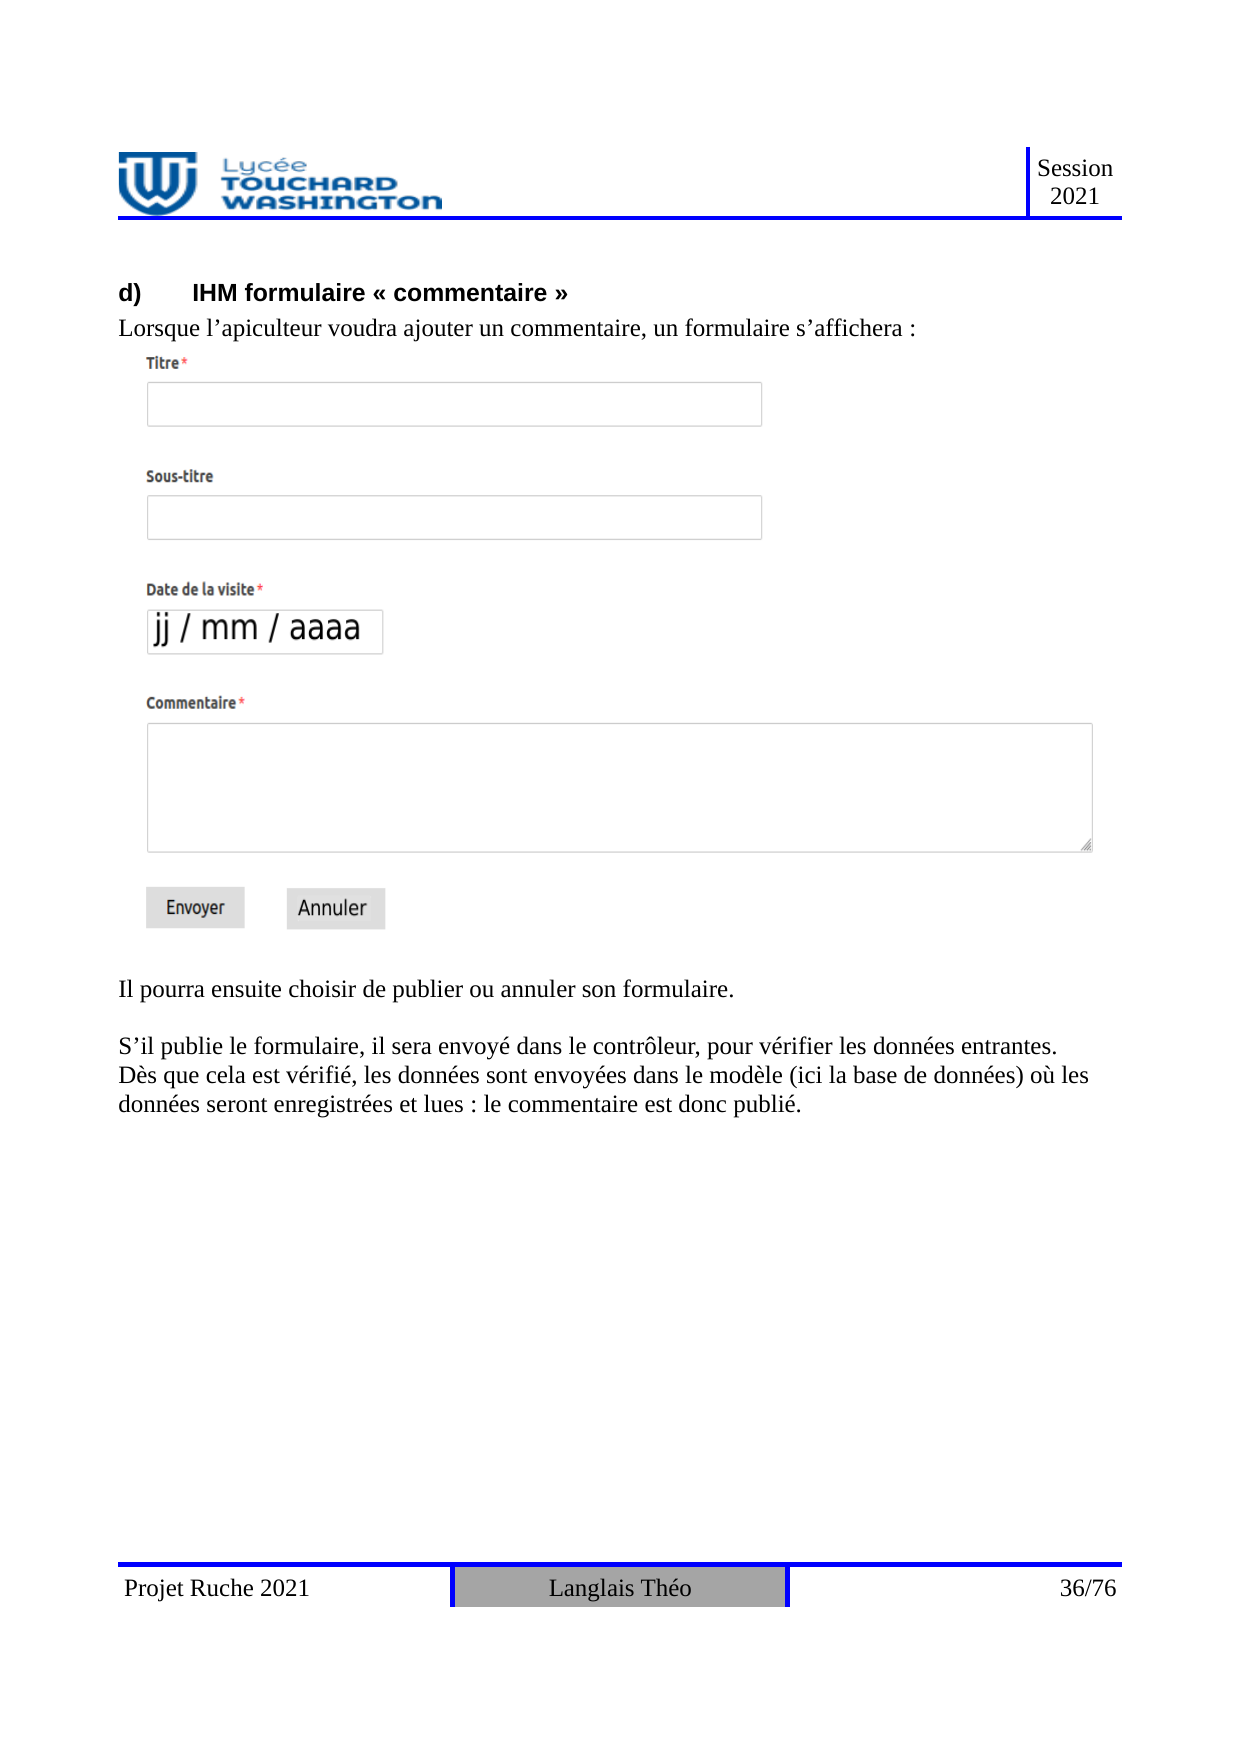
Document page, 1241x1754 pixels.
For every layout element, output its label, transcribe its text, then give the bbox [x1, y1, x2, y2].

picture [118, 345, 1123, 946]
picture [118, 152, 442, 216]
text Il pourra ensuite choisir de publier ou annuler son formulaire. [118, 974, 1122, 1003]
text Lorsque l’apiculteur voudra ajouter un commentaire, un formulaire s’affichera : [118, 313, 1122, 341]
subtitle IHM formulaire « commentaire » [118, 278, 1122, 306]
text Dès que cela est vérifié, les données sont envoyées dans le modèle (ici la base de données) où les données seront enregistrées et lues : le commentaire est donc publié. [118, 1060, 1122, 1118]
text S’il publie le formulaire, il sera envoyé dans le contrôleur, pour vérifier les données entrantes. [118, 1031, 1122, 1060]
